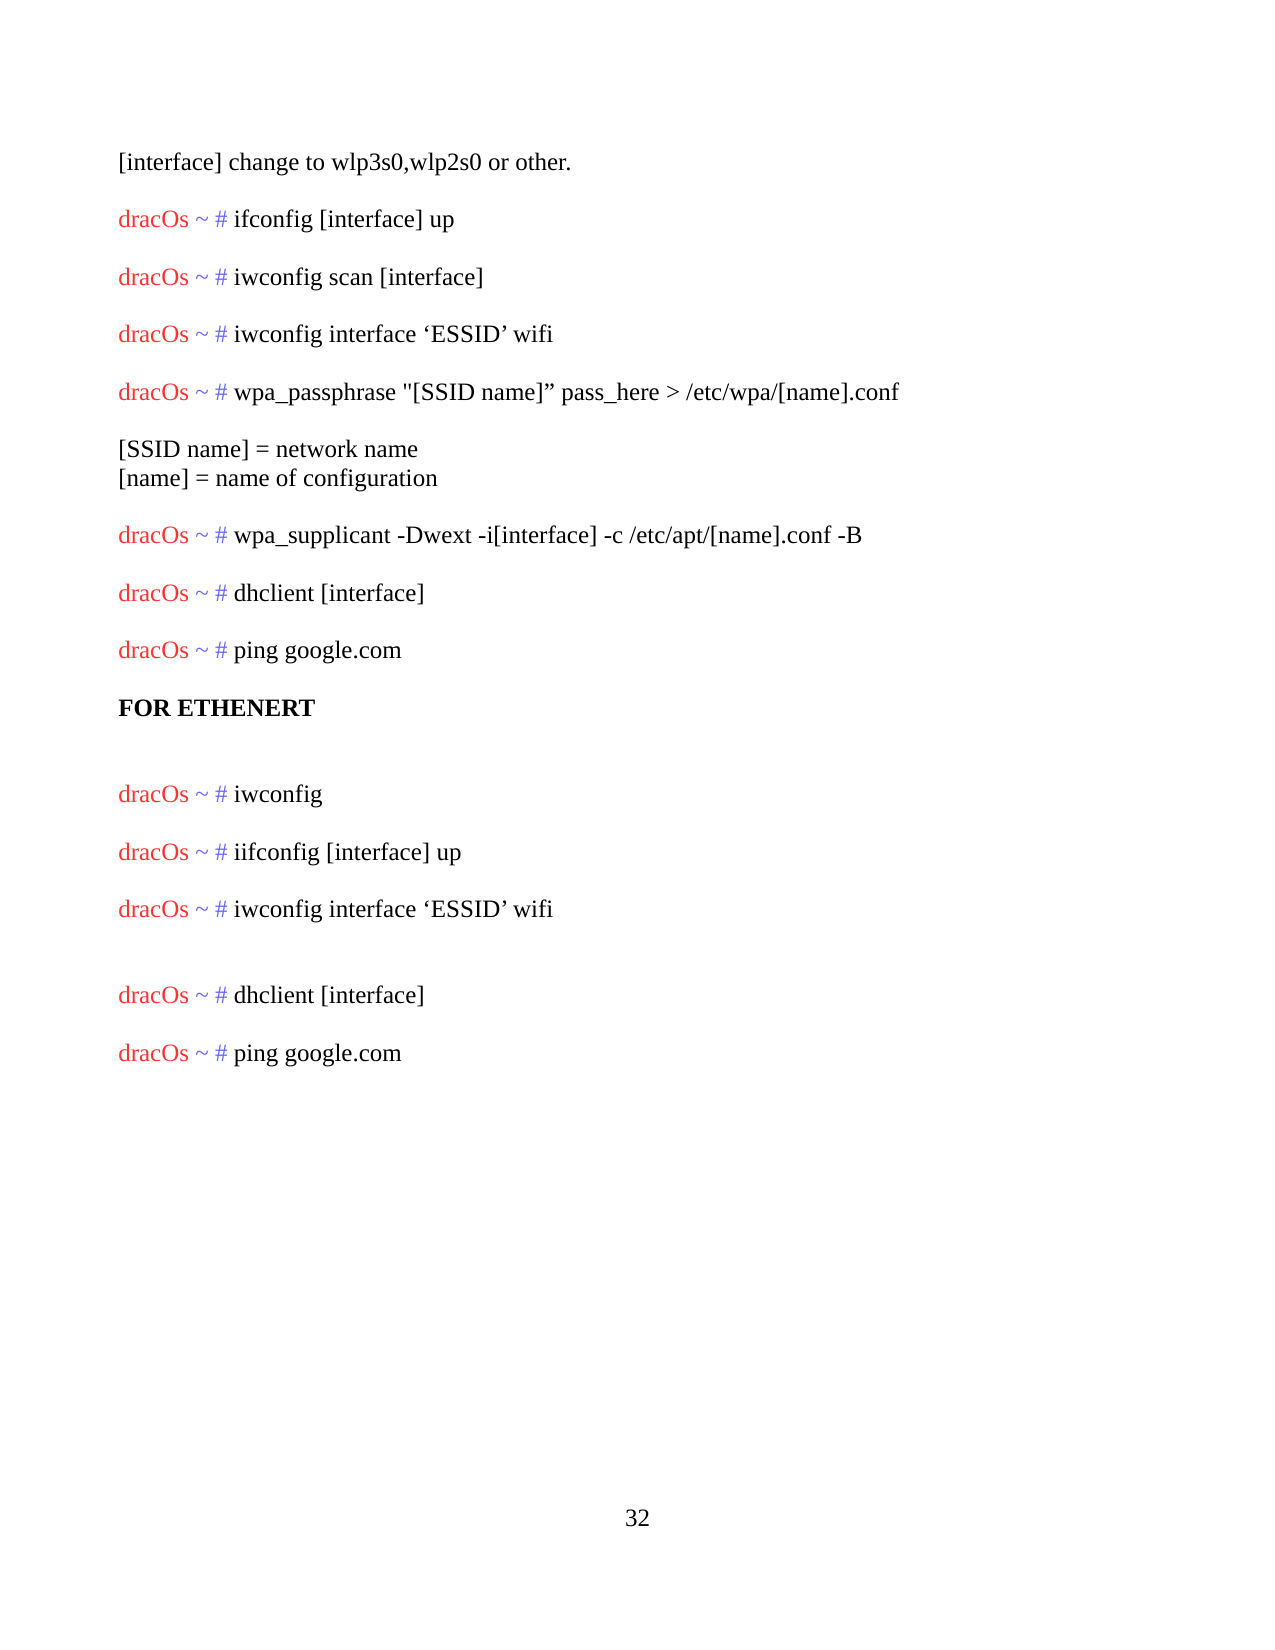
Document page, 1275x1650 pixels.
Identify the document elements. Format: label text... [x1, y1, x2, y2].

text FOR ETHENERT [118, 693, 1157, 722]
text dracOs ~ # iwconfig [118, 779, 1157, 808]
text [name] = name of configuration [118, 463, 1157, 492]
text dracOs ~ # ifconfig [interface] up [118, 204, 1157, 233]
text [SSID name] = network name [118, 434, 1157, 463]
text dracOs ~ # iwconfig scan [interface] [118, 262, 1157, 291]
text dracOs ~ # wpa_passphrase "[SSID name]” pass_here > /etc/wpa/[name].conf [118, 377, 1157, 406]
text dracOs ~ # ping google.com [118, 1038, 1157, 1067]
text dracOs ~ # wpa_supplicant -Dwext -i[interface] -c /etc/apt/[name].conf -B [118, 521, 1157, 549]
text dracOs ~ # iifconfig [interface] up [118, 837, 1157, 866]
text dracOs ~ # ping google.com [118, 636, 1157, 664]
text dracOs ~ # dhclient [interface] [118, 578, 1157, 607]
text dracOs ~ # iwconfig interface ‘ESSID’ wifi [118, 894, 1157, 923]
text [interface] change to wlp3s0,wlp2s0 or other. [118, 147, 1157, 176]
text dracOs ~ # dhclient [interface] [118, 981, 1157, 1009]
text dracOs ~ # iwconfig interface ‘ESSID’ wifi [118, 319, 1157, 348]
